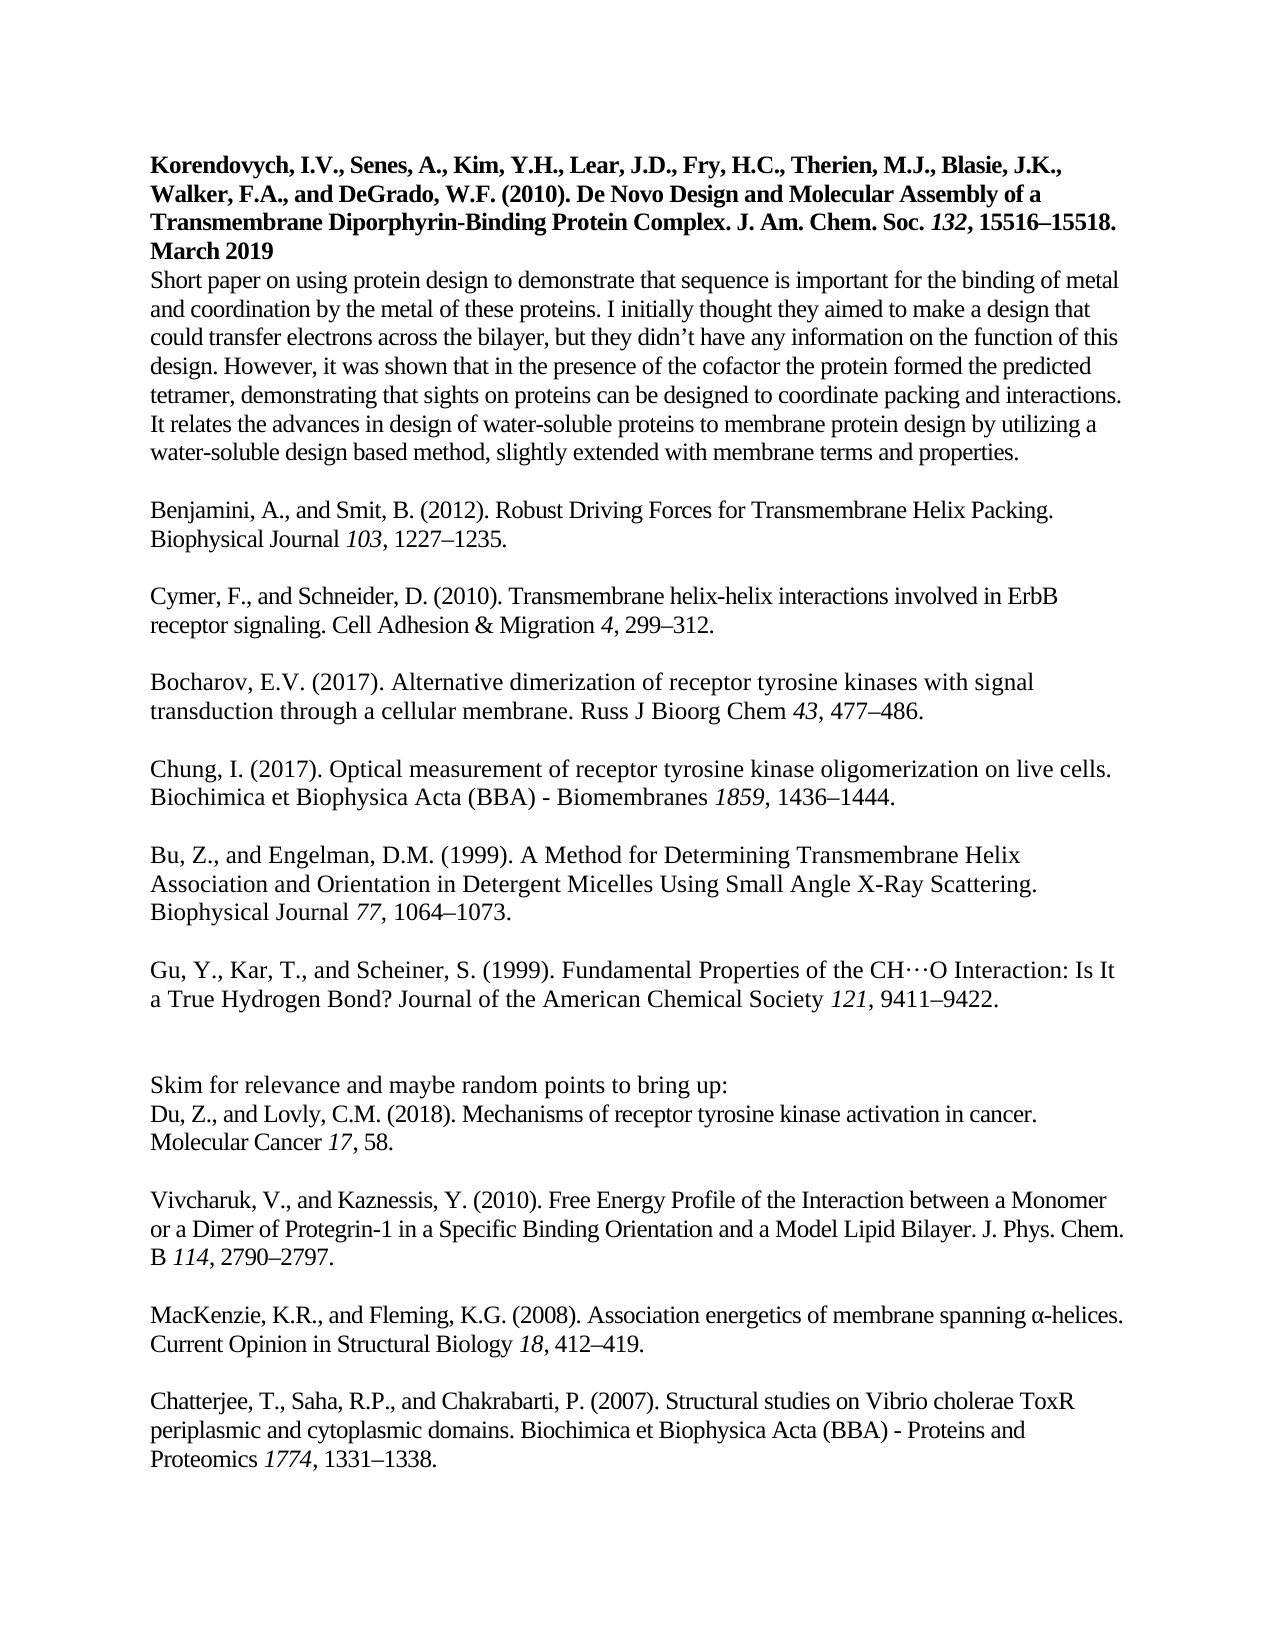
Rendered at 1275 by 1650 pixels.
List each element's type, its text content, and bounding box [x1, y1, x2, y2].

text MacKenzie, K.R., and Fleming, K.G. (2008). Association energetics of membrane spanning α-helices. Current Opinion in Structural Biology 18, 412–419. [150, 1300, 1125, 1357]
text Du, Z., and Lovly, C.M. (2018). Mechanisms of receptor tyrosine kinase activation in cancer. Molecular Cancer 17, 58. [150, 1099, 1125, 1156]
text March 2019 [150, 236, 1125, 265]
text Cymer, F., and Schneider, D. (2010). Transmembrane helix-helix interactions involved in ErbB receptor signaling. Cell Adhesion & Migration 4, 299–312. [150, 581, 1125, 639]
text Benjamini, A., and Smit, B. (2012). Robust Driving Forces for Transmembrane Helix Packing. Biophysical Journal 103, 1227–1235. [150, 495, 1125, 552]
text Bocharov, E.V. (2017). Alternative dimerization of receptor tyrosine kinases with signal transduction through a cellular membrane. Russ J Bioorg Chem 43, 477–486. [150, 667, 1125, 725]
text Bu, Z., and Engelman, D.M. (1999). A Method for Determining Transmembrane Helix Association and Orientation in Detergent Micelles Using Small Angle X-Ray Scattering. Biophysical Journal 77, 1064–1073. [150, 840, 1125, 926]
text Short paper on using protein design to demonstrate that sequence is important for the binding of metal and coordination by the metal of these proteins. I initially thought they aimed to make a design that could transfer electrons across the bilayer, but they didn’t have any information on the function of this design. However, it was shown that in the presence of the cofactor the protein formed the predicted tetramer, demonstrating that sights on proteins can be designed to coordinate packing and interactions. It relates the advances in design of water-soluble proteins to membrane protein design by utilizing a water-soluble design based method, slightly extended with membrane terms and properties. [150, 265, 1125, 466]
text Korendovych, I.V., Senes, A., Kim, Y.H., Lear, J.D., Fry, H.C., Therien, M.J., Blasie, J.K., Walker, F.A., and DeGrado, W.F. (2010). De Novo Design and Molecular Assembly of a Transmembrane Diporphyrin-Binding Protein Complex. J. Am. Chem. Soc. 132, 15516–15518. [150, 150, 1125, 236]
text Vivcharuk, V., and Kaznessis, Y. (2010). Free Energy Profile of the Interaction between a Monomer or a Dimer of Protegrin-1 in a Specific Binding Orientation and a Model Lipid Bilayer. J. Phys. Chem. B 114, 2790–2797. [150, 1185, 1125, 1271]
text Chatterjee, T., Saha, R.P., and Chakrabarti, P. (2007). Structural studies on Vibrio cholerae ToxR periplasmic and cytoplasmic domains. Biochimica et Biophysica Acta (BBA) - Proteins and Proteomics 1774, 1331–1338. [150, 1386, 1125, 1472]
text Skim for relevance and maybe random points to bring up: [150, 1070, 1125, 1099]
text Gu, Y., Kar, T., and Scheiner, S. (1999). Fundamental Properties of the CH···O Interaction: Is It a True Hydrogen Bond? Journal of the American Chemical Society 121, 9411–9422. [150, 955, 1125, 1012]
text Chung, I. (2017). Optical measurement of receptor tyrosine kinase oligomerization on live cells. Biochimica et Biophysica Acta (BBA) - Biomembranes 1859, 1436–1444. [150, 754, 1125, 811]
